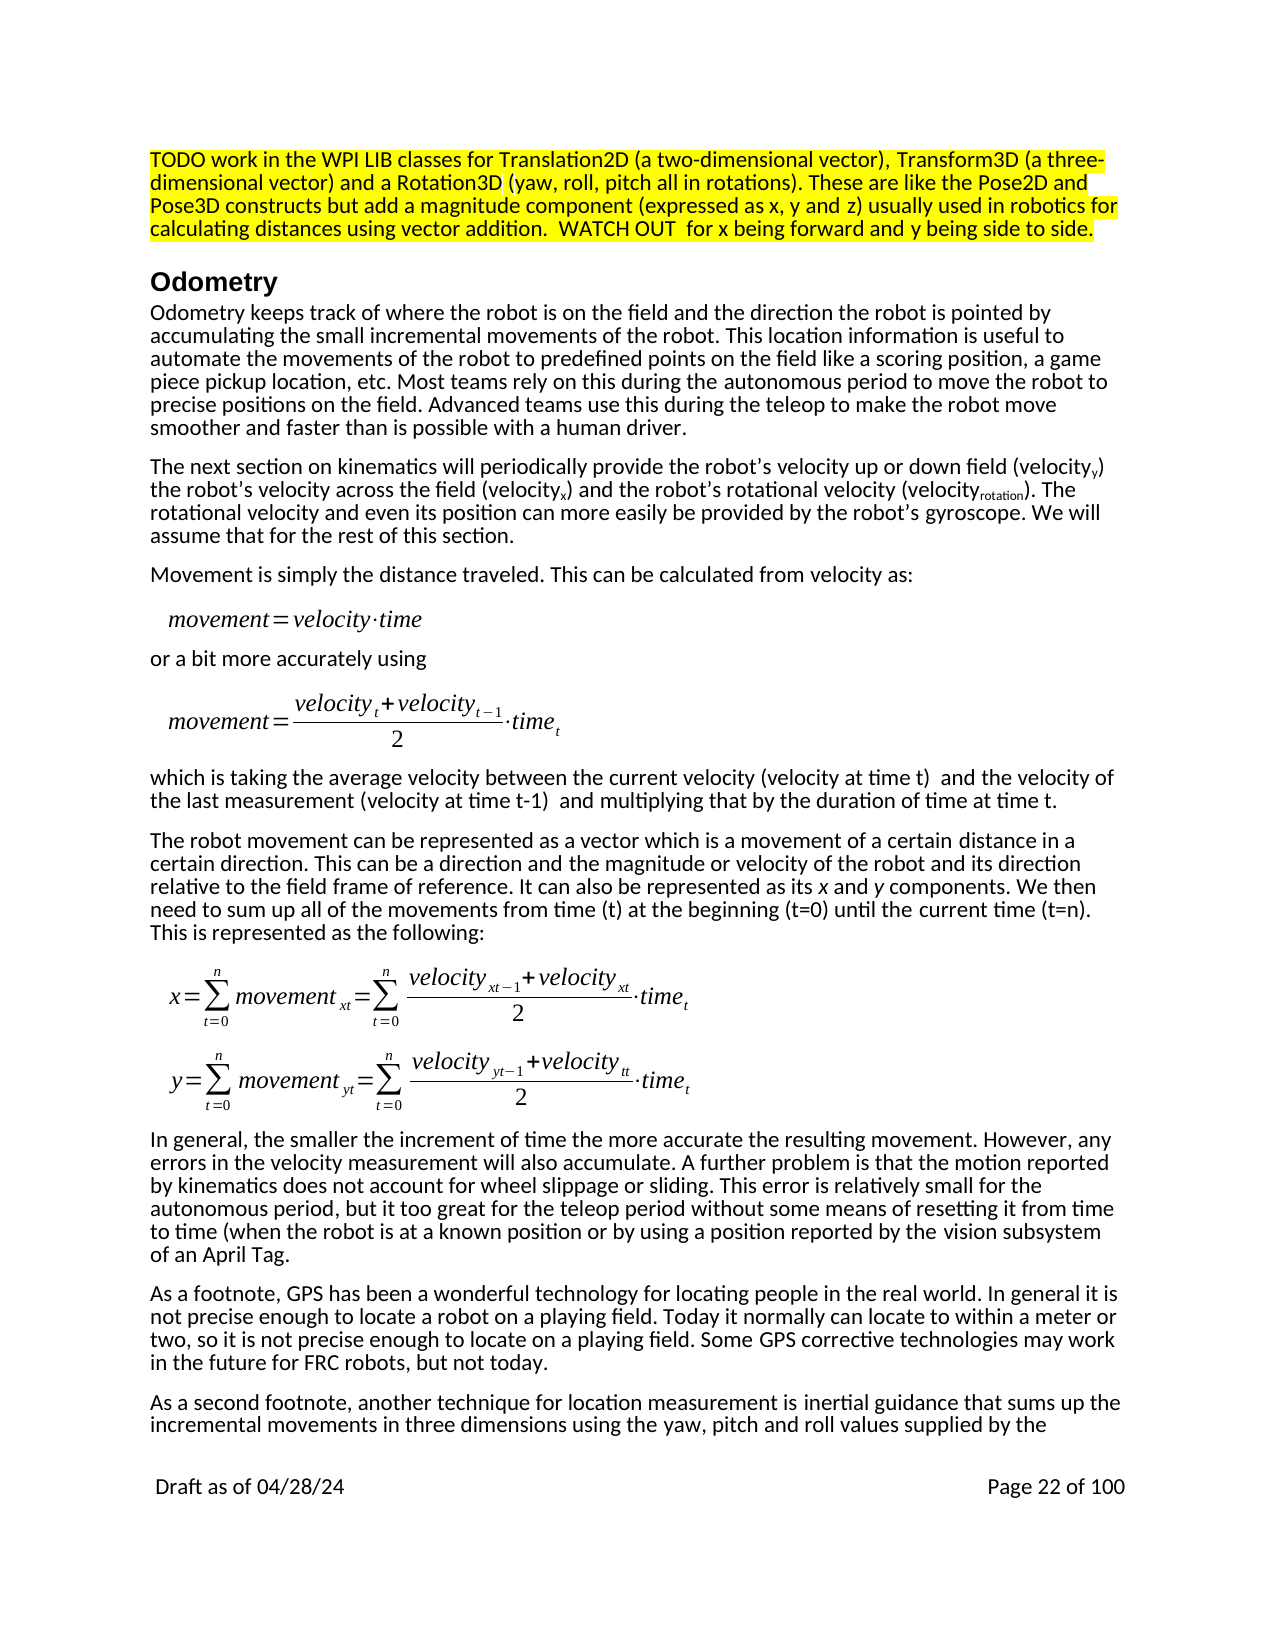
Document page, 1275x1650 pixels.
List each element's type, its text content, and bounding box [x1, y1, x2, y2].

text As a second footnote, another technique for location measurement is inertial guidance that sums up the incremental movements in three dimensions using the yaw, pitch and roll values supplied by the [150, 1393, 1125, 1438]
text or a bit more accurately using [150, 649, 1125, 672]
text Odometry keeps track of where the robot is on the field and the direction the robot is pointed by accumulating the small incremental movements of the robot. This location information is useful to automate the movements of the robot to predefined points on the field like a scoring position, a game piece pickup location, etc. Most teams rely on this during the autonomous period to move the robot to precise positions on the field. Advanced teams use this during the teleop to make the robot move smoother and faster than is possible with a human driver. [150, 303, 1125, 441]
text As a footnote, GPS has been a wonderful technology for locating people in the real world. In general it is not precise enough to locate a robot on a playing field. Today it normally can locate to within a meter or two, so it is not precise enough to locate on a playing field. Some GPS corrective technologies may work in the future for FRC robots, but not today. [150, 1284, 1125, 1376]
text In general, the smaller the increment of time the more accurate the resulting movement. However, any errors in the velocity measurement will also accumulate. A further problem is that the motion reported by kinematics does not account for wheel slippage or sliding. This error is relatively small for the autonomous period, but it too great for the teleop period without some means of resetting it from time to time (when the robot is at a known position or by using a position reported by the vision subsystem of an April Tag. [150, 1130, 1125, 1268]
text TODO work in the WPI LIB classes for Translation2D (a two-dimensional vector), Transform3D (a three-dimensional vector) and a Rotation3D (yaw, roll, pitch all in rotations). These are like the Pose2D and Pose3D constructs but add a magnitude component (expressed as x, y and z) usually used in robotics for calculating distances using vector addition. WATCH OUT for x being forward and y being side to side. [150, 150, 1125, 242]
subtitle Odometry [150, 267, 1125, 297]
text The robot movement can be represented as a vector which is a movement of a certain distance in a certain direction. This can be a direction and the magnitude or velocity of the robot and its direction relative to the field frame of reference. It can also be represented as its x and y components. We then need to sum up all of the movements from time (t) at the beginning (t=0) until the current time (t=n). This is represented as the following: [150, 831, 1125, 946]
text which is taking the average velocity between the current velocity (velocity at time t) and the velocity of the last measurement (velocity at time t-1) and multiplying that by the duration of time at time t. [150, 768, 1125, 814]
text The next section on kinematics will periodically provide the robot’s velocity up or down field (velocityy) the robot’s velocity across the field (velocityx) and the robot’s rotational velocity (velocityrotation). The rotational velocity and even its position can more easily be provided by the robot’s gyroscope. We will assume that for the rest of this section. [150, 457, 1125, 549]
text Movement is simply the distance traveled. This can be calculated from velocity as: [150, 566, 1125, 589]
